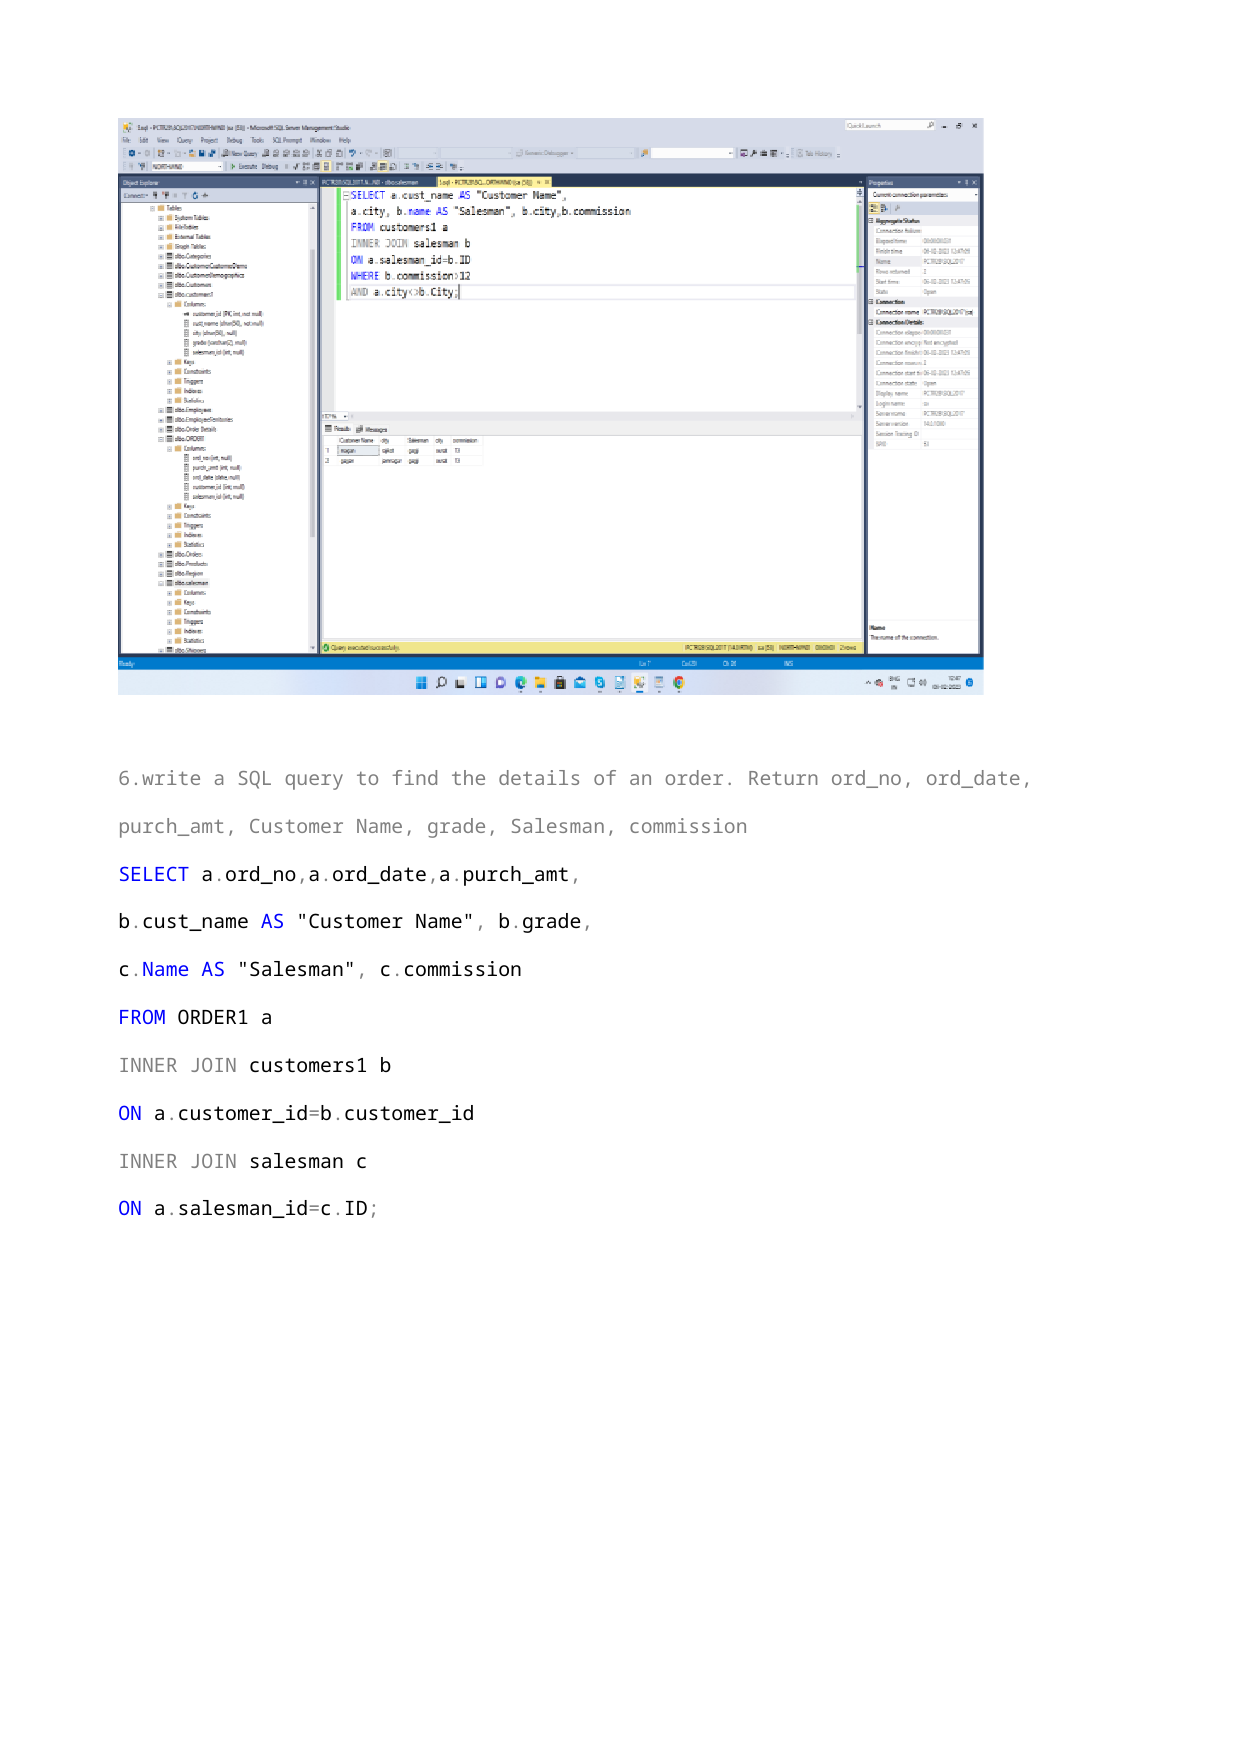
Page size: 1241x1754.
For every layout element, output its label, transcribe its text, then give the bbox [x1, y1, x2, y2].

text ON a.salesman_id=c.ID; [118, 1195, 1122, 1222]
text 6.write a SQL query to find the details of an order. Return ord_no, ord_date, [118, 764, 1122, 791]
text ON a.customer_id=b.customer_id [118, 1099, 1122, 1126]
text INNER JOIN salesman c [118, 1147, 1122, 1174]
text FROM ORDER1 a [118, 1003, 1122, 1030]
text purch_amt, Customer Name, grade, Salesman, commission [118, 812, 1122, 839]
text INNER JOIN customers1 b [118, 1051, 1122, 1078]
text c.Name AS "Salesman", c.commission [118, 956, 1122, 983]
text SELECT a.ord_no,a.ord_date,a.purch_amt, [118, 860, 1122, 887]
text b.cust_name AS "Customer Name", b.grade, [118, 908, 1122, 935]
